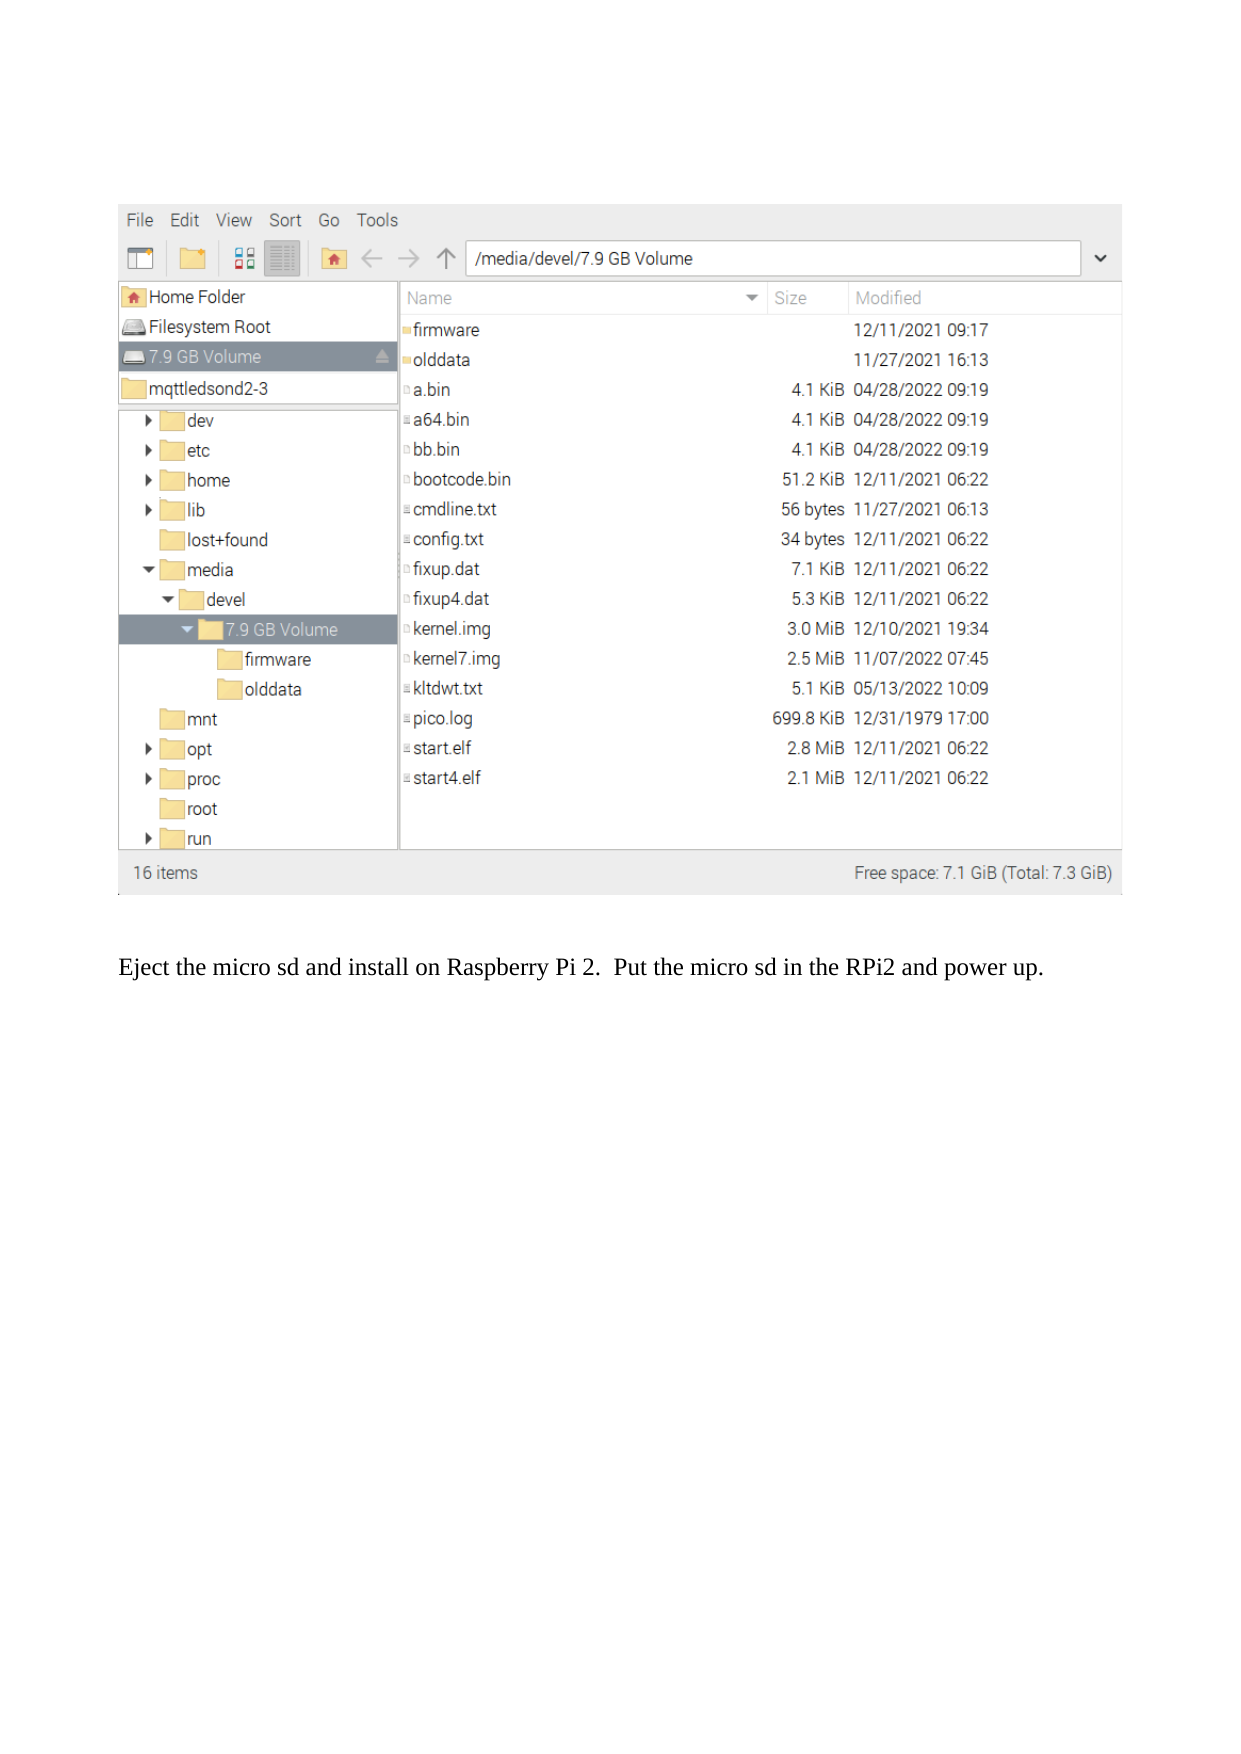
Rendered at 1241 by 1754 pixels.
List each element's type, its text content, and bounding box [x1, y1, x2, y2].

text Eject the micro sd and install on Raspberry Pi 2. Put the micro sd in the RPi2 and power up. [118, 952, 1122, 980]
picture [118, 204, 1123, 895]
